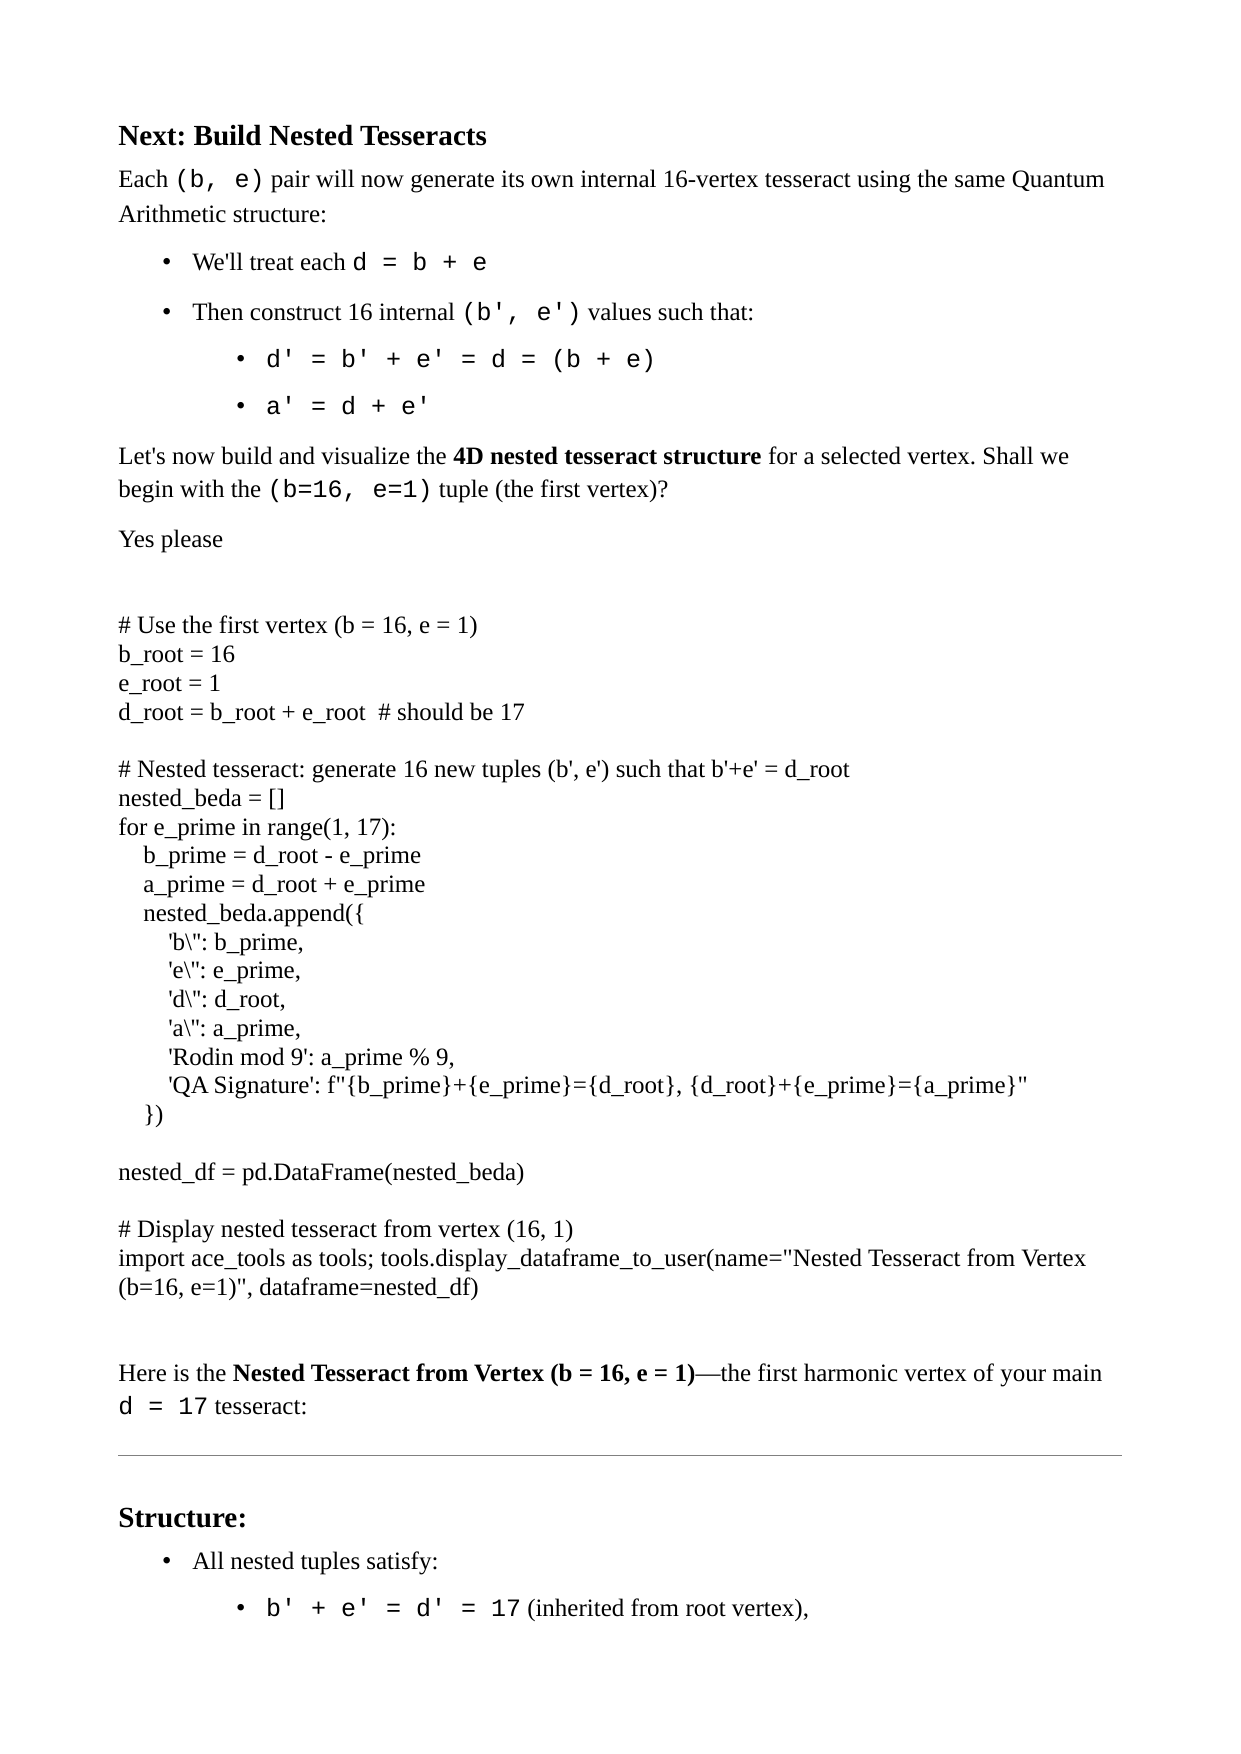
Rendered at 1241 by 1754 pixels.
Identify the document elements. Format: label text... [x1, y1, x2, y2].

text Each (b, e) pair will now generate its own internal 16-vertex tesseract using the same Quantum Arithmetic structure: [118, 164, 1122, 228]
text a_prime = d_root + e_prime [118, 869, 1122, 898]
list a' = d + e' [236, 394, 1122, 422]
text # Display nested tesseract from vertex (16, 1) [118, 1214, 1122, 1243]
text nested_df = pd.DataFrame(nested_beda) [118, 1157, 1122, 1185]
text Let's now build and visualize the 4D nested tesseract structure for a selected vertex. Shall we begin with the (b=16, e=1) tuple (the first vertex)? [118, 441, 1122, 505]
text 'a\'': a_prime, [118, 1013, 1122, 1042]
text 'Rodin mod 9': a_prime % 9, [118, 1042, 1122, 1070]
text 'e\'': e_prime, [118, 955, 1122, 984]
text nested_beda = [] [118, 783, 1122, 812]
text e_root = 1 [118, 668, 1122, 697]
list d' = b' + e' = d = (b + e) [236, 347, 1122, 375]
text nested_beda.append({ [118, 898, 1122, 927]
text b_root = 16 [118, 639, 1122, 668]
text d_root = b_root + e_root # should be 17 [118, 697, 1122, 725]
text Here is the Nested Tesseract from Vertex (b = 16, e = 1)—the first harmonic vertex of your main d = 17 tesseract: [118, 1358, 1122, 1422]
text for e_prime in range(1, 17): [118, 812, 1122, 840]
text # Nested tesseract: generate 16 new tuples (b', e') such that b'+e' = d_root [118, 754, 1122, 783]
text 'b\'': b_prime, [118, 927, 1122, 955]
list We'll treat each d = b + e [162, 247, 1122, 278]
text import ace_tools as tools; tools.display_dataframe_to_user(name="Nested Tesseract from Vertex (b=16, e=1)", dataframe=nested_df) [118, 1243, 1122, 1300]
text 'd\'': d_root, [118, 984, 1122, 1013]
list Then construct 16 internal (b', e') values such that: [162, 297, 1122, 328]
text # Use the first vertex (b = 16, e = 1) [118, 610, 1122, 639]
text 'QA Signature': f"{b_prime}+{e_prime}={d_root}, {d_root}+{e_prime}={a_prime}" [118, 1070, 1122, 1099]
list All nested tuples satisfy: [162, 1546, 1122, 1574]
text }) [118, 1099, 1122, 1128]
text Yes please [118, 524, 1122, 553]
text b_prime = d_root - e_prime [118, 840, 1122, 869]
list b′ + e′ = d′ = 17 (inherited from root vertex), [236, 1593, 1122, 1624]
subtitle Next: Build Nested Tesseracts [118, 118, 1122, 152]
subtitle Structure: [118, 1500, 1122, 1533]
